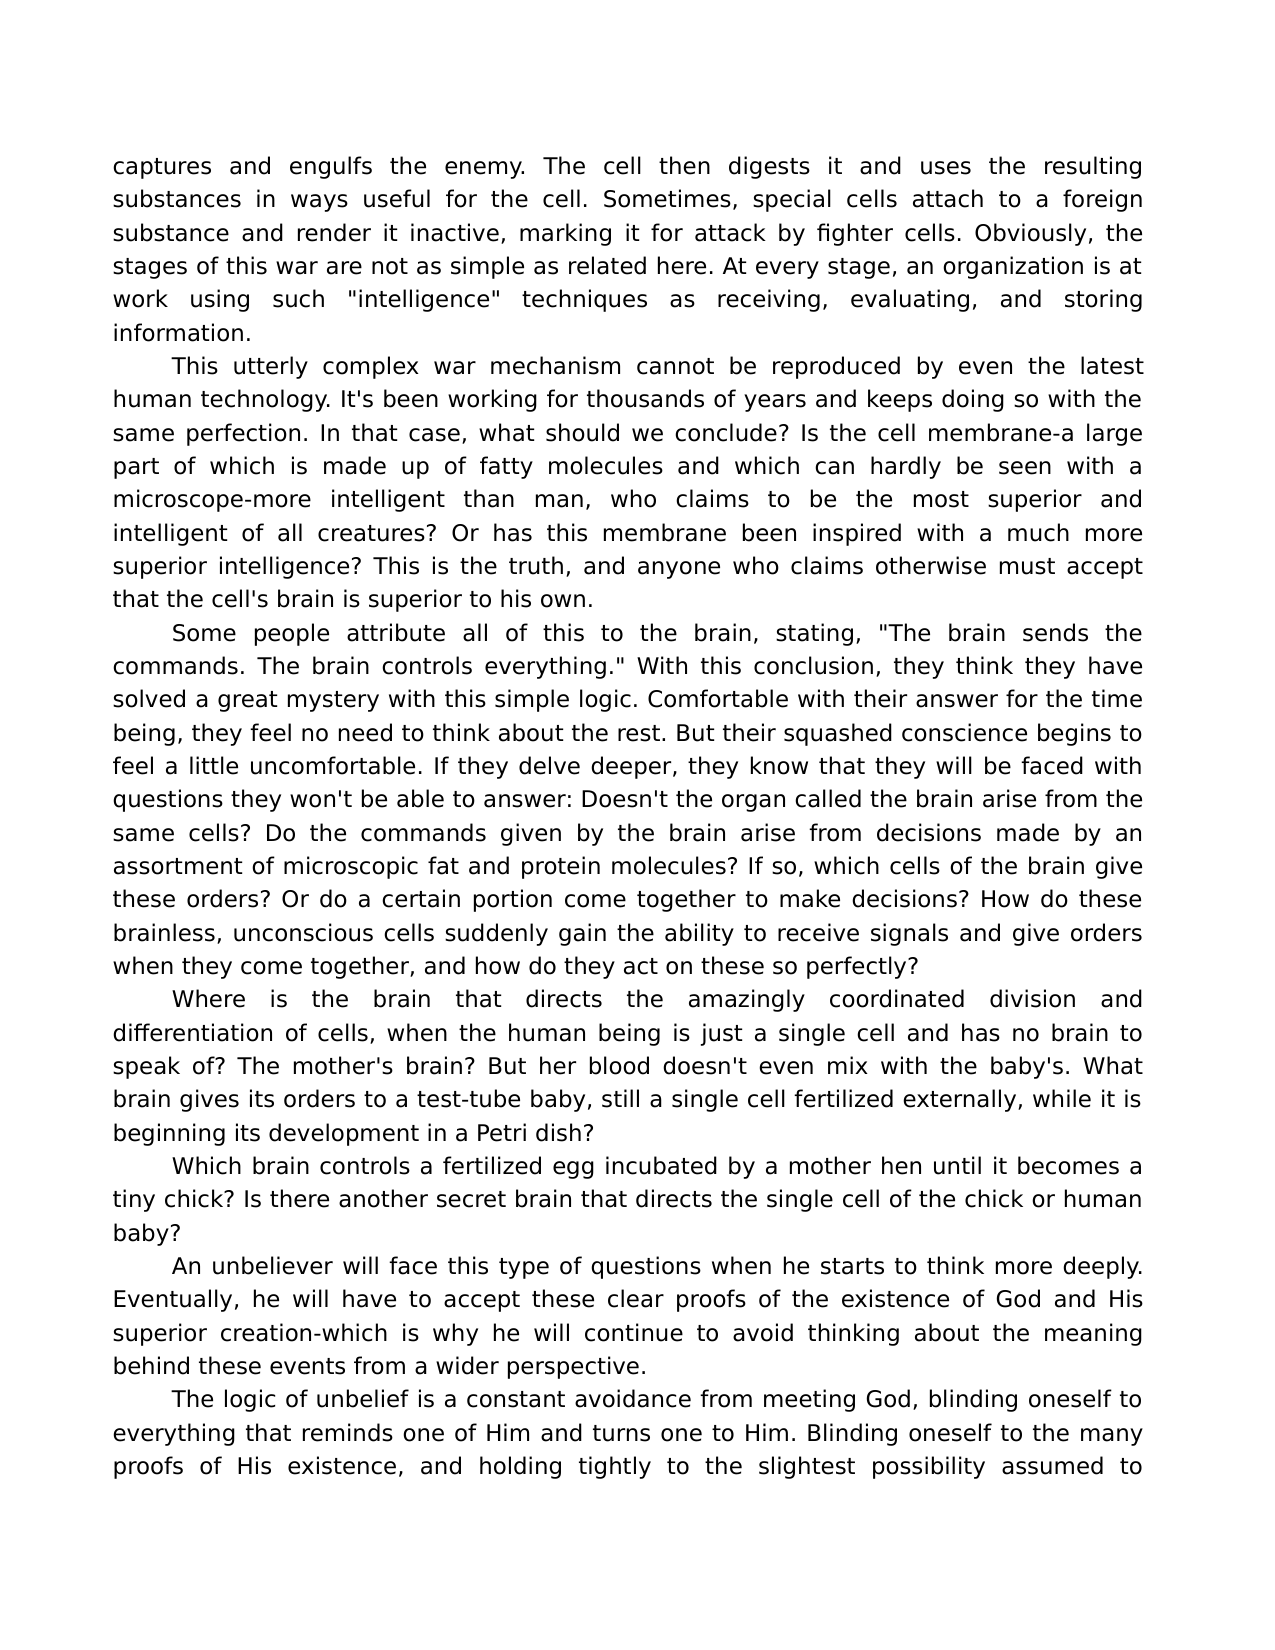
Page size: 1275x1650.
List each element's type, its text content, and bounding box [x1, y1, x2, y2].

text Some people attribute all of this to the brain, stating, "The brain sends the commands. The brain controls everything." With this conclusion, they think they have solved a great mystery with this simple logic. Comfortable with their answer for the time being, they feel no need to think about the rest. But their squashed conscience begins to feel a little uncomfortable. If they delve deeper, they know that they will be faced with questions they won't be able to answer: Doesn't the organ called the brain arise from the same cells? Do the commands given by the brain arise from decisions made by an assortment of microscopic fat and protein molecules? If so, which cells of the brain give these orders? Or do a certain portion come together to make decisions? How do these brainless, unconscious cells suddenly gain the ability to receive signals and give orders when they come together, and how do they act on these so perfectly? [112, 614, 1145, 981]
text An unbeliever will face this type of questions when he starts to think more deeply. Eventually, he will have to accept these clear proofs of the existence of God and His superior creation-which is why he will continue to avoid thinking about the meaning behind these events from a wider perspective. [112, 1248, 1145, 1381]
text This utterly complex war mechanism cannot be reproduced by even the latest human technology. It's been working for thousands of years and keeps doing so with the same perfection. In that case, what should we conclude? Is the cell membrane-a large part of which is made up of fatty molecules and which can hardly be seen with a microscope-more intelligent than man, who claims to be the most superior and intelligent of all creatures? Or has this membrane been inspired with a much more superior intelligence? This is the truth, and anyone who claims otherwise must accept that the cell's brain is superior to his own. [112, 348, 1145, 614]
text Which brain controls a fertilized egg incubated by a mother hen until it becomes a tiny chick? Is there another secret brain that directs the single cell of the chick or human baby? [112, 1148, 1145, 1248]
text captures and engulfs the enemy. The cell then digests it and uses the resulting substances in ways useful for the cell. Sometimes, special cells attach to a foreign substance and render it inactive, marking it for attack by fighter cells. Obviously, the stages of this war are not as simple as related here. At every stage, an organization is at work using such "intelligence" techniques as receiving, evaluating, and storing information. [112, 148, 1145, 348]
text Where is the brain that directs the amazingly coordinated division and differentiation of cells, when the human being is just a single cell and has no brain to speak of? The mother's brain? But her blood doesn't even mix with the baby's. What brain gives its orders to a test-tube baby, still a single cell fertilized externally, while it is beginning its development in a Petri dish? [112, 981, 1145, 1148]
text The logic of unbelief is a constant avoidance from meeting God, blinding oneself to everything that reminds one of Him and turns one to Him. Blinding oneself to the many proofs of His existence, and holding tightly to the slightest possibility assumed to [112, 1381, 1145, 1481]
